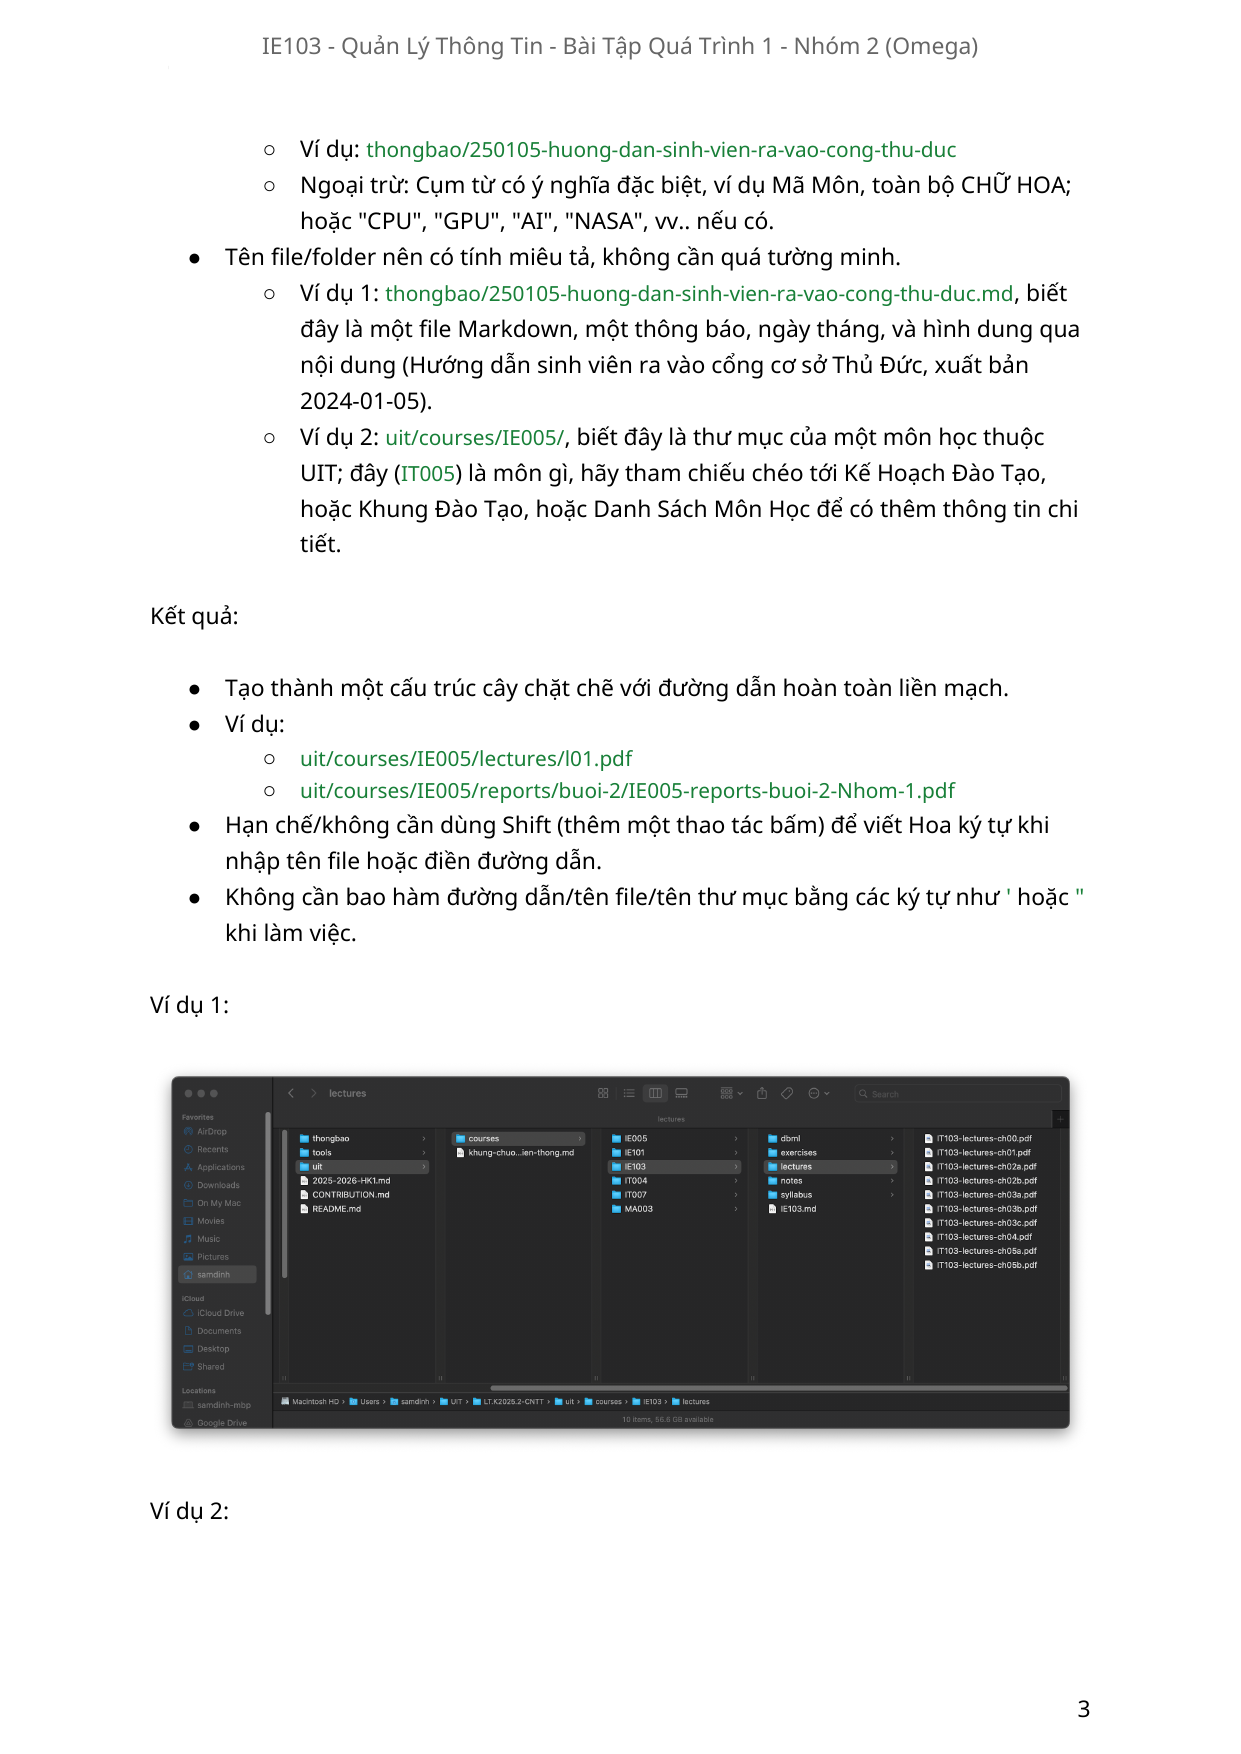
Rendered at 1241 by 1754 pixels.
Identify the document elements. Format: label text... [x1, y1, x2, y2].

picture [150, 1060, 1091, 1455]
list Ví dụ: [187, 708, 1090, 739]
list Không cần bao hàm đường dẫn/tên file/tên thư mục bằng các ký tự như ' hoặc " khi làm việc. [187, 881, 1090, 948]
list Tên file/folder nên có tính miêu tả, không cần quá tường minh. [187, 241, 1090, 272]
list Ví dụ 1: thongbao/250105-huong-dan-sinh-vien-ra-vao-cong-thu-duc.md, biết đây là một file Markdown, một thông báo, ngày tháng, và hình dung qua nội dung (Hướng dẫn sinh viên ra vào cổng cơ sở Thủ Đức, xuất bản 2024-01-05). [262, 277, 1090, 416]
list Ngoại trừ: Cụm từ có ý nghĩa đặc biệt, ví dụ Mã Môn, toàn bộ CHỮ HOA; hoặc "CPU", "GPU", "AI", "NASA", vv.. nếu có. [262, 169, 1090, 236]
text Ví dụ 1: [150, 989, 1090, 1020]
list Ví dụ 2: uit/courses/IE005/, biết đây là thư mục của một môn học thuộc UIT; đây (IT005) là môn gì, hãy tham chiếu chéo tới Kế Hoạch Đào Tạo, hoặc Khung Đào Tạo, hoặc Danh Sách Môn Học để có thêm thông tin chi tiết. [262, 421, 1090, 560]
list Tạo thành một cấu trúc cây chặt chẽ với đường dẫn hoàn toàn liền mạch. [187, 672, 1090, 703]
text Ví dụ 2: [150, 1495, 1090, 1526]
text Kết quả: [150, 600, 1090, 632]
list Hạn chế/không cần dùng Shift (thêm một thao tác bấm) để viết Hoa ký tự khi nhập tên file hoặc điền đường dẫn. [187, 809, 1090, 876]
list Ví dụ: thongbao/250105-huong-dan-sinh-vien-ra-vao-cong-thu-duc [262, 133, 1090, 164]
list uit/courses/IE005/reports/buoi-2/IE005-reports-buoi-2-Nhom-1.pdf [262, 777, 1090, 805]
list uit/courses/IE005/lectures/l01.pdf [262, 744, 1090, 772]
